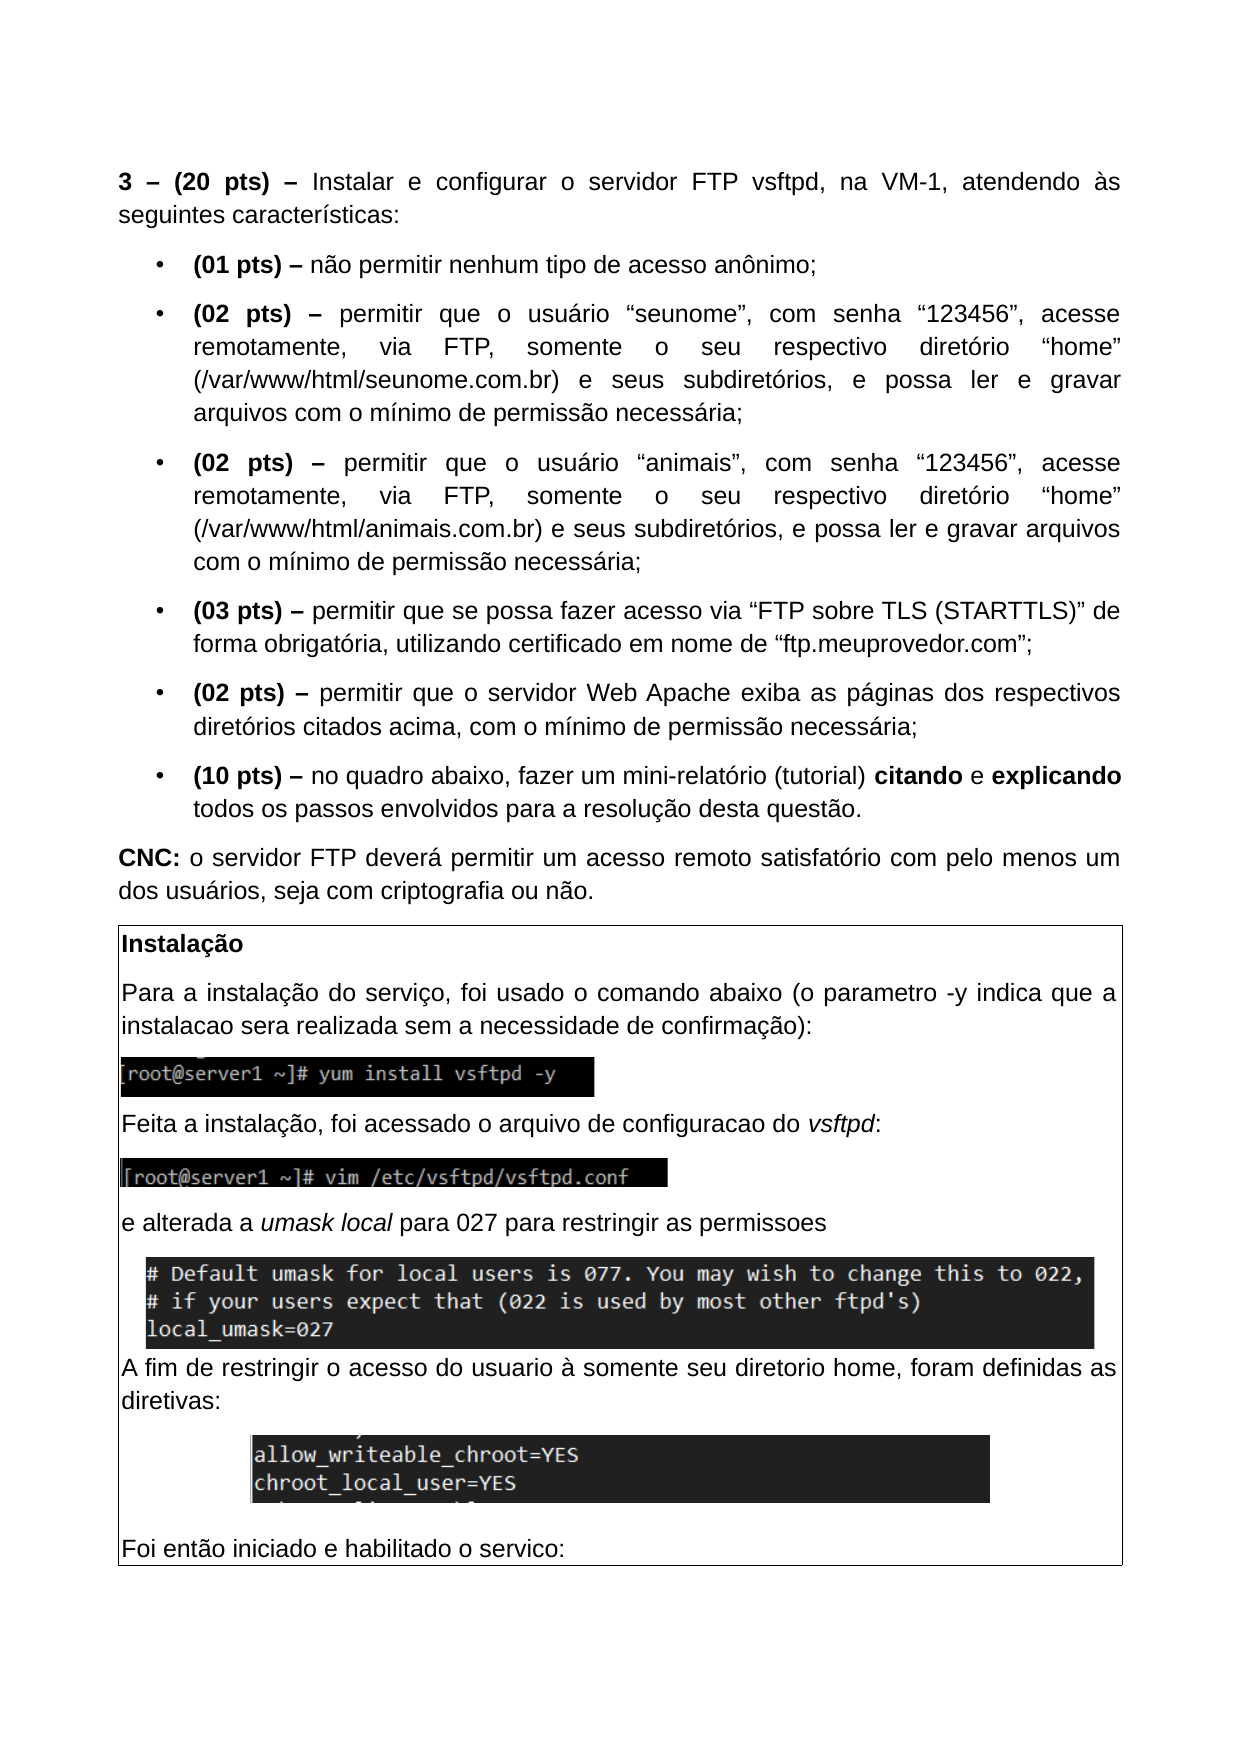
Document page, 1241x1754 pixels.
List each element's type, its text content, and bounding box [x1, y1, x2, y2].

list (02 pts) – permitir que o servidor Web Apache exiba as páginas dos respectivos diretórios citados acima, com o mínimo de permissão necessária; [156, 678, 1122, 740]
text A fim de restringir o acesso do usuario à somente seu diretorio home, foram definidas as diretivas: [119, 1254, 1122, 1414]
list (02 pts) – permitir que o usuário “seunome”, com senha “123456”, acesse remotamente, via FTP, somente o seu respectivo diretório “home” (/var/www/html/seunome.com.br) e seus subdiretórios, e possa ler e gravar arquivos com o mínimo de permissão necessária; [156, 299, 1122, 427]
list (10 pts) – no quadro abaixo, fazer um mini-relatório (tutorial) citando e explicando todos os passos envolvidos para a resolução desta questão. [156, 761, 1122, 823]
text Instalação [119, 926, 1122, 957]
list (01 pts) – não permitir nenhum tipo de acesso anônimo; [156, 250, 1122, 278]
picture [120, 1057, 595, 1097]
text CNC: o servidor FTP deverá permitir um acesso remoto satisfatório com pelo menos um dos usuários, seja com criptografia ou não. [118, 843, 1122, 905]
list (03 pts) – permitir que se possa fazer acesso via “FTP sobre TLS (STARTTLS)” de forma obrigatória, utilizando certificado em nome de “ftp.meuprovedor.com”; [156, 596, 1122, 658]
text 3 – (20 pts) – Instalar e configurar o servidor FTP vsftpd, na VM-1, atendendo às seguintes características: [118, 167, 1122, 229]
picture [145, 1257, 1095, 1349]
picture [120, 1158, 668, 1187]
list (02 pts) – permitir que o usuário “animais”, com senha “123456”, acesse remotamente, via FTP, somente o seu respectivo diretório “home” (/var/www/html/animais.com.br) e seus subdiretórios, e possa ler e gravar arquivos com o mínimo de permissão necessária; [156, 447, 1122, 575]
text Para a instalação do serviço, foi usado o comando abaixo (o parametro -y indica que a instalacao sera realizada sem a necessidade de confirmação): [119, 975, 1122, 1039]
text Feita a instalação, foi acessado o arquivo de configuracao do vsftpd: [119, 1106, 1122, 1138]
picture [250, 1435, 990, 1503]
text e alterada a umask local para 027 para restringir as permissoes [119, 1205, 1122, 1237]
text Foi então iniciado e habilitado o servico: [119, 1530, 1122, 1565]
